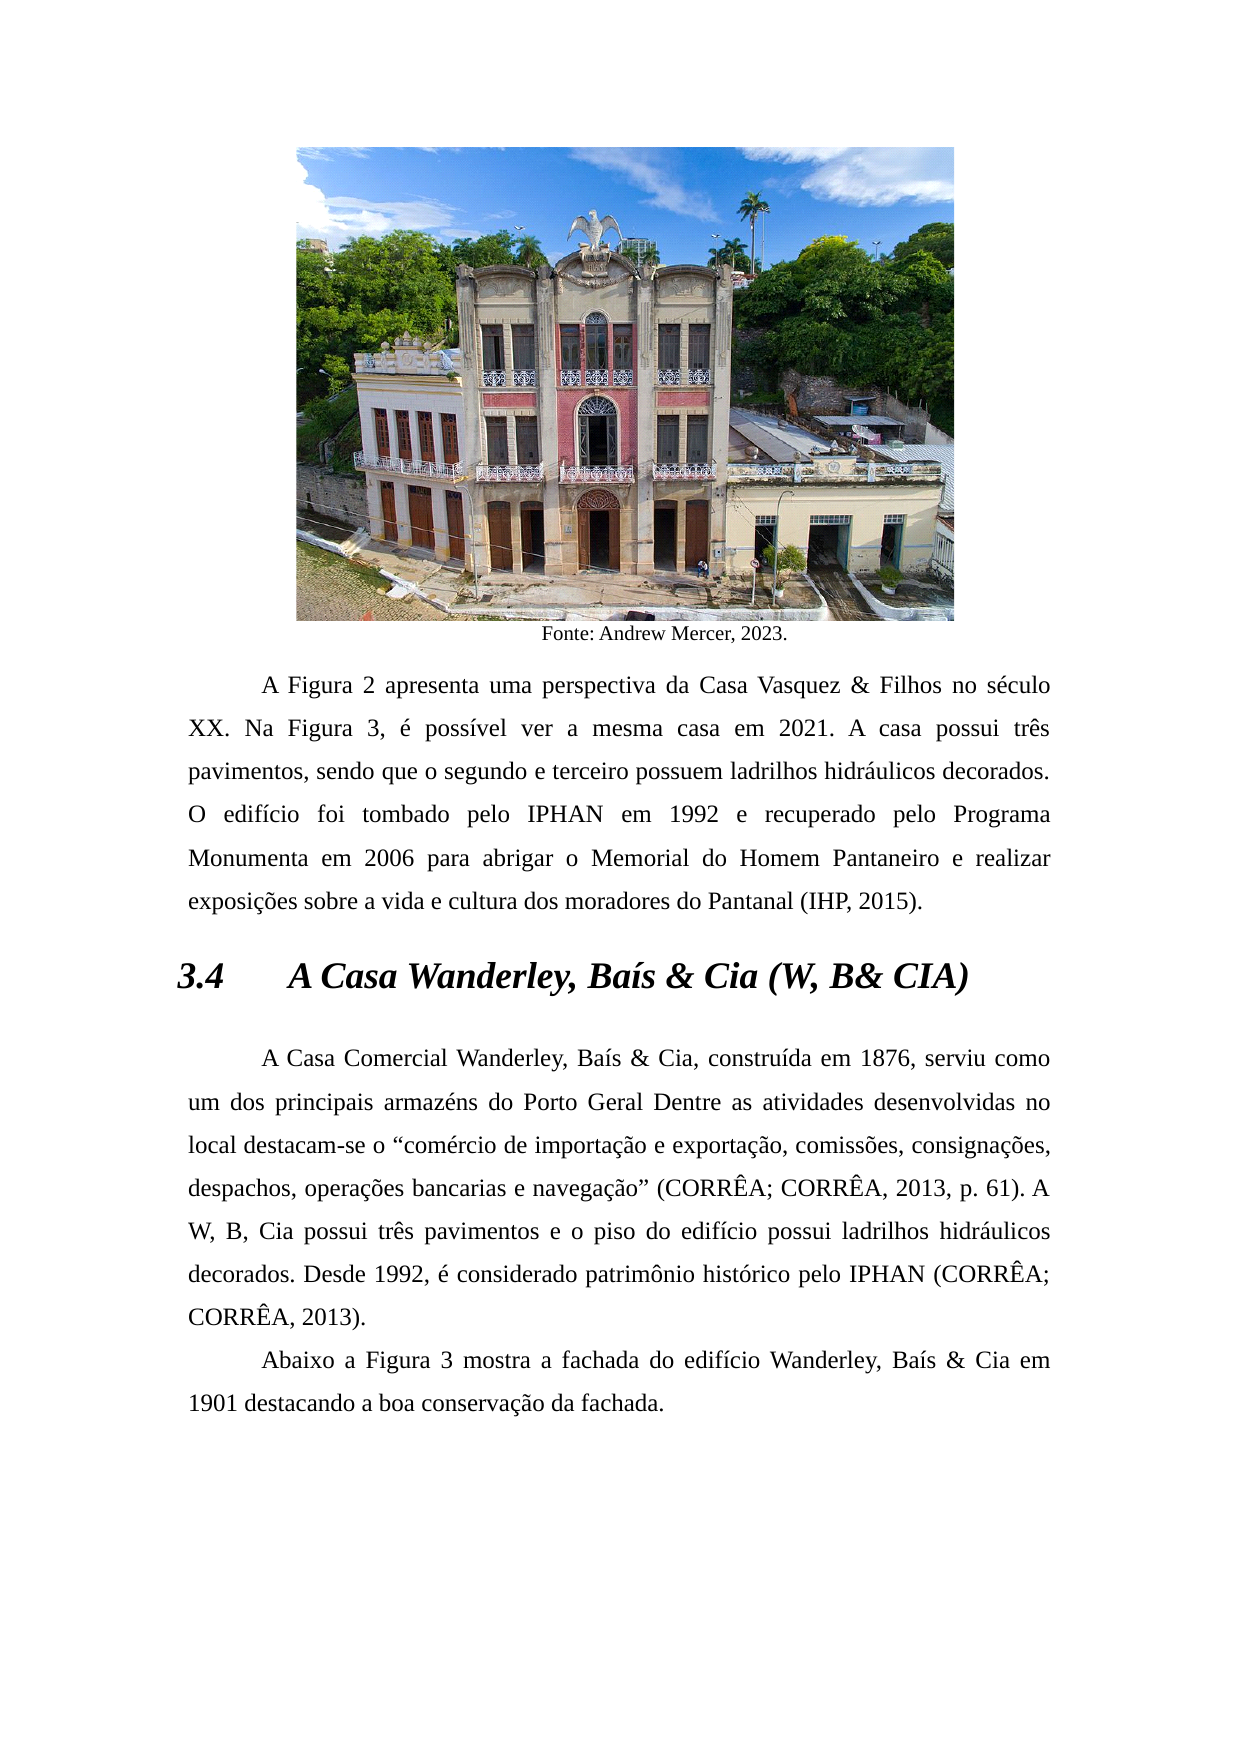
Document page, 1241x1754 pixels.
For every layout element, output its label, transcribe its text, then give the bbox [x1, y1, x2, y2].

text Fonte: Andrew Mercer, 2023. [266, 621, 1063, 645]
text Abaixo a Figura 3 mostra a fachada do edifício Wanderley, Baís & Cia em 1901 destacando a boa conservação da fachada. [188, 1345, 1051, 1417]
text A Casa Comercial Wanderley, Baís & Cia, construída em 1876, serviu como um dos principais armazéns do Porto Geral Dentre as atividades desenvolvidas no local destacam-se o “comércio de importação e exportação, comissões, consignações, despachos, operações bancarias e navegação” (CORRÊA; CORRÊA, 2013, p. 61). A W, B, Cia possui três pavimentos e o piso do edifício possui ladrilhos hidráulicos decorados. Desde 1992, é considerado patrimônio histórico pelo IPHAN (CORRÊA; CORRÊA, 2013). [188, 1043, 1051, 1331]
text A Figura 2 apresenta uma perspectiva da Casa Vasquez & Filhos no século XX. Na Figura 3, é possível ver a mesma casa em 2021. A casa possui três pavimentos, sendo que o segundo e terceiro possuem ladrilhos hidráulicos decorados. O edifício foi tombado pelo IPHAN em 1992 e recuperado pelo Programa Monumenta em 2006 para abrigar o Memorial do Homem Pantaneiro e realizar exposições sobre a vida e cultura dos moradores do Pantanal (IHP, 2015). [188, 670, 1051, 914]
text 3.4 A Casa Wanderley, Baís & Cia (W, B& CIA) [177, 954, 1063, 997]
